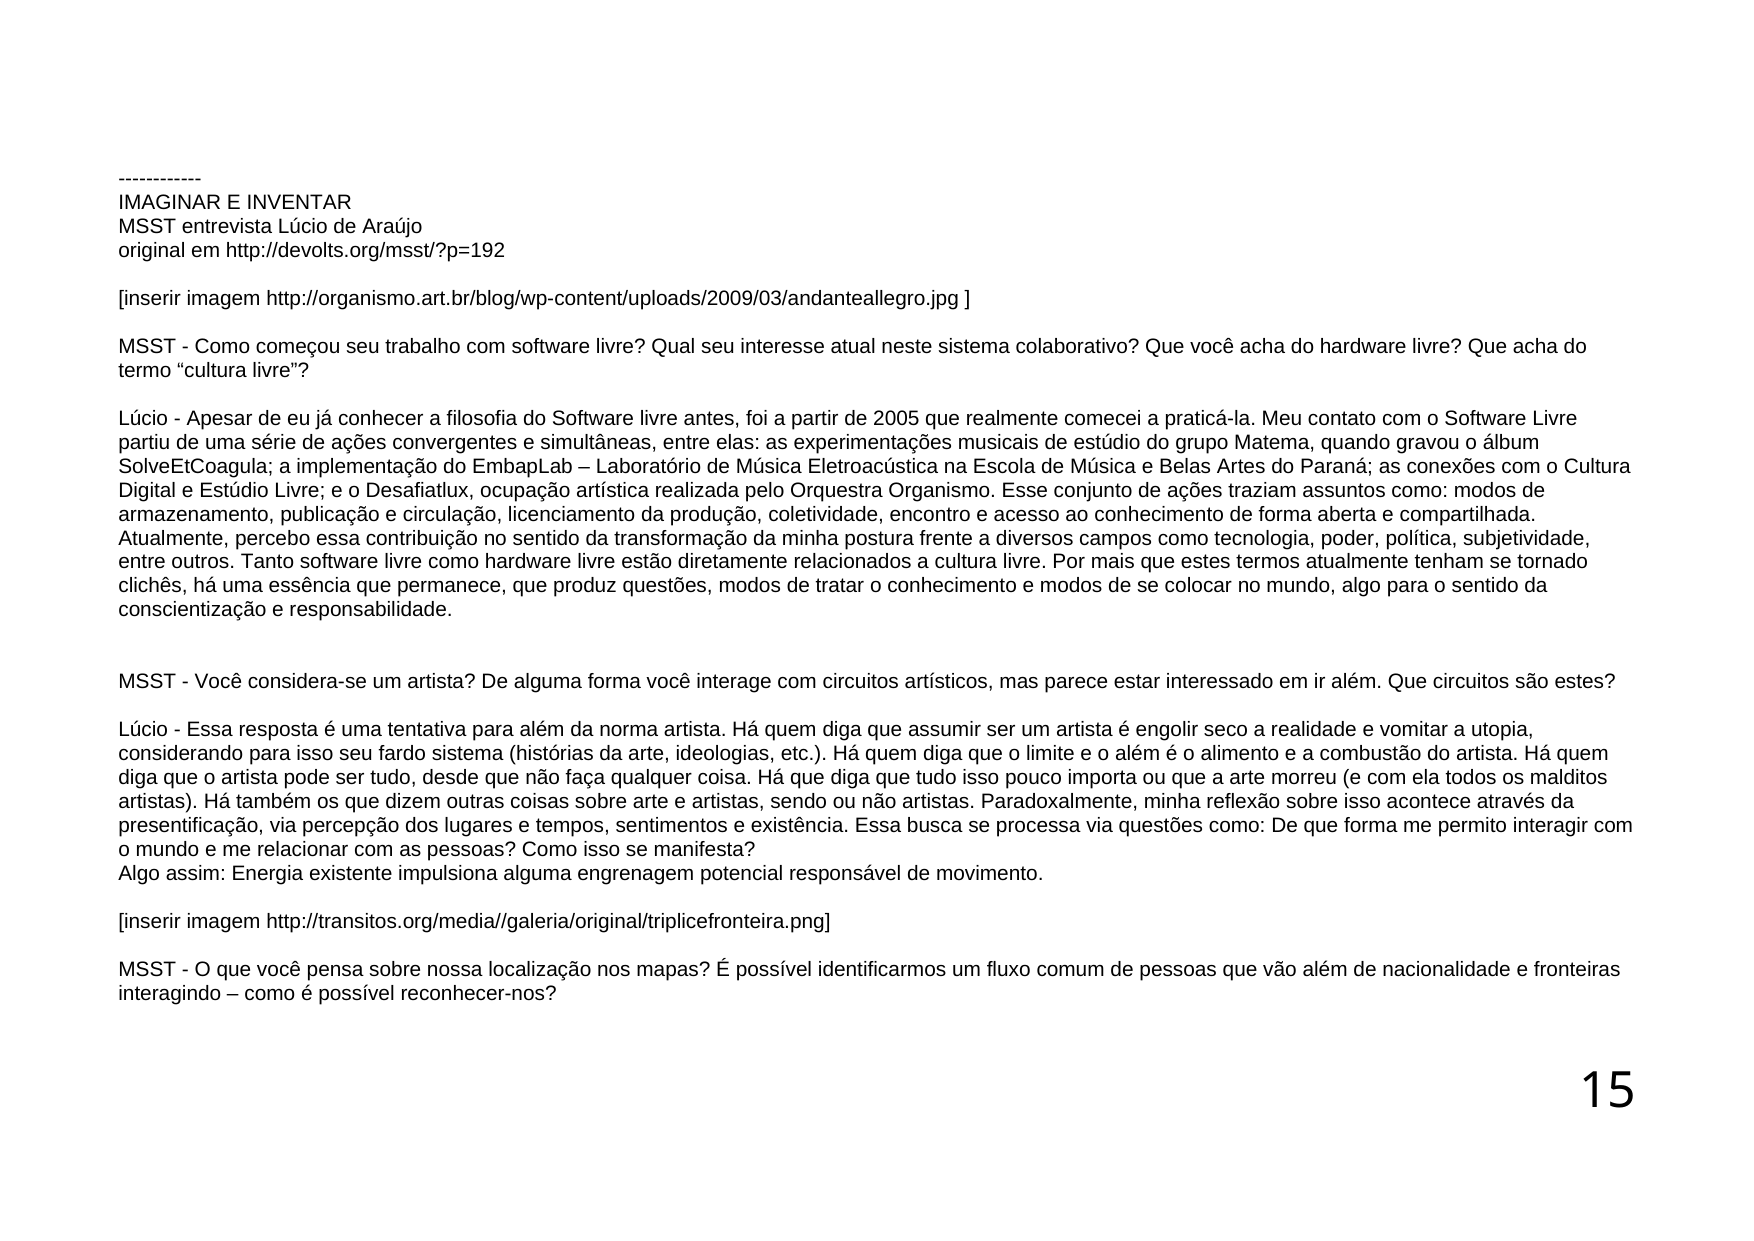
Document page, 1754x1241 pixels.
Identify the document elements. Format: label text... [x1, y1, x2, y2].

text MSST - Como começou seu trabalho com software livre? Qual seu interesse atual neste sistema colaborativo? Que você acha do hardware livre? Que acha do termo “cultura livre”? [118, 334, 1636, 382]
text MSST - O que você pensa sobre nossa localização nos mapas? É possível identificarmos um fluxo comum de pessoas que vão além de nacionalidade e fronteiras interagindo – como é possível reconhecer-nos? [118, 957, 1636, 1004]
text original em http://devolts.org/msst/?p=192 [118, 238, 1636, 262]
text Algo assim: Energia existente impulsiona alguma engrenagem potencial responsável de movimento. [118, 861, 1636, 885]
text [inserir imagem http://transitos.org/media//galeria/original/triplicefronteira.png] [118, 909, 1636, 933]
text [inserir imagem http://organismo.art.br/blog/wp-content/uploads/2009/03/andanteallegro.jpg ] [118, 286, 1636, 310]
text Lúcio - Apesar de eu já conhecer a filosofia do Software livre antes, foi a partir de 2005 que realmente comecei a praticá-la. Meu contato com o Software Livre partiu de uma série de ações convergentes e simultâneas, entre elas: as experimentações musicais de estúdio do grupo Matema, quando gravou o álbum SolveEtCoagula; a implementação do EmbapLab – Laboratório de Música Eletroacústica na Escola de Música e Belas Artes do Paraná; as conexões com o Cultura Digital e Estúdio Livre; e o Desafiatlux, ocupação artística realizada pelo Orquestra Organismo. Esse conjunto de ações traziam assuntos como: modos de armazenamento, publicação e circulação, licenciamento da produção, coletividade, encontro e acesso ao conhecimento de forma aberta e compartilhada. Atualmente, percebo essa contribuição no sentido da transformação da minha postura frente a diversos campos como tecnologia, poder, política, subjetividade, entre outros. Tanto software livre como hardware livre estão diretamente relacionados a cultura livre. Por mais que estes termos atualmente tenham se tornado clichês, há uma essência que permanece, que produz questões, modos de tratar o conhecimento e modos de se colocar no mundo, algo para o sentido da conscientização e responsabilidade. [118, 406, 1636, 621]
text IMAGINAR E INVENTAR [118, 190, 1636, 214]
text Lúcio - Essa resposta é uma tentativa para além da norma artista. Há quem diga que assumir ser um artista é engolir seco a realidade e vomitar a utopia, considerando para isso seu fardo sistema (histórias da arte, ideologias, etc.). Há quem diga que o limite e o além é o alimento e a combustão do artista. Há quem diga que o artista pode ser tudo, desde que não faça qualquer coisa. Há que diga que tudo isso pouco importa ou que a arte morreu (e com ela todos os malditos artistas). Há também os que dizem outras coisas sobre arte e artistas, sendo ou não artistas. Paradoxalmente, minha reflexão sobre isso acontece através da presentificação, via percepção dos lugares e tempos, sentimentos e existência. Essa busca se processa via questões como: De que forma me permito interagir com o mundo e me relacionar com as pessoas? Como isso se manifesta? [118, 717, 1636, 861]
text ------------ [118, 166, 1636, 190]
text MSST - Você considera-se um artista? De alguma forma você interage com circuitos artísticos, mas parece estar interessado em ir além. Que circuitos são estes? [118, 669, 1636, 693]
text MSST entrevista Lúcio de Araújo [118, 214, 1636, 238]
